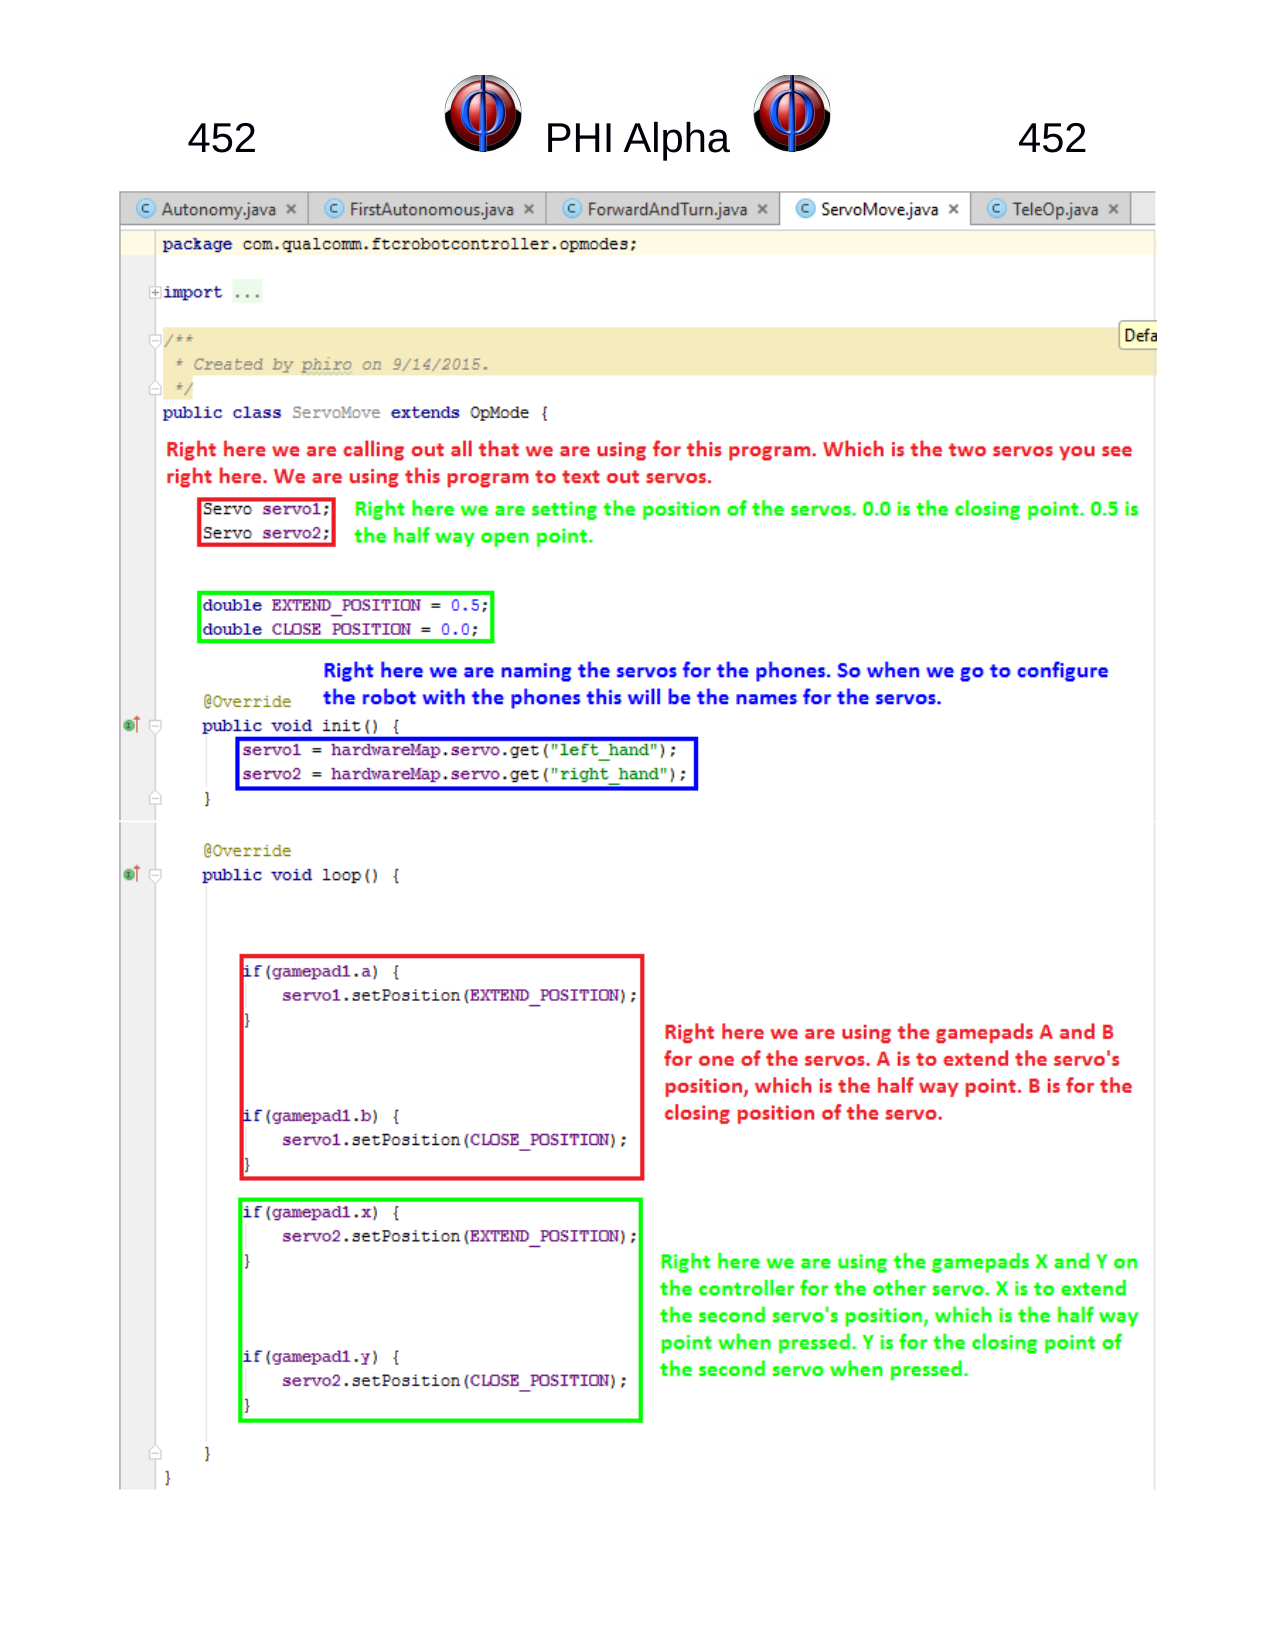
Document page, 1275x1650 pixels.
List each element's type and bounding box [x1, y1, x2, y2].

picture [118, 190, 1157, 1491]
picture [444, 75, 522, 152]
picture [753, 75, 831, 152]
